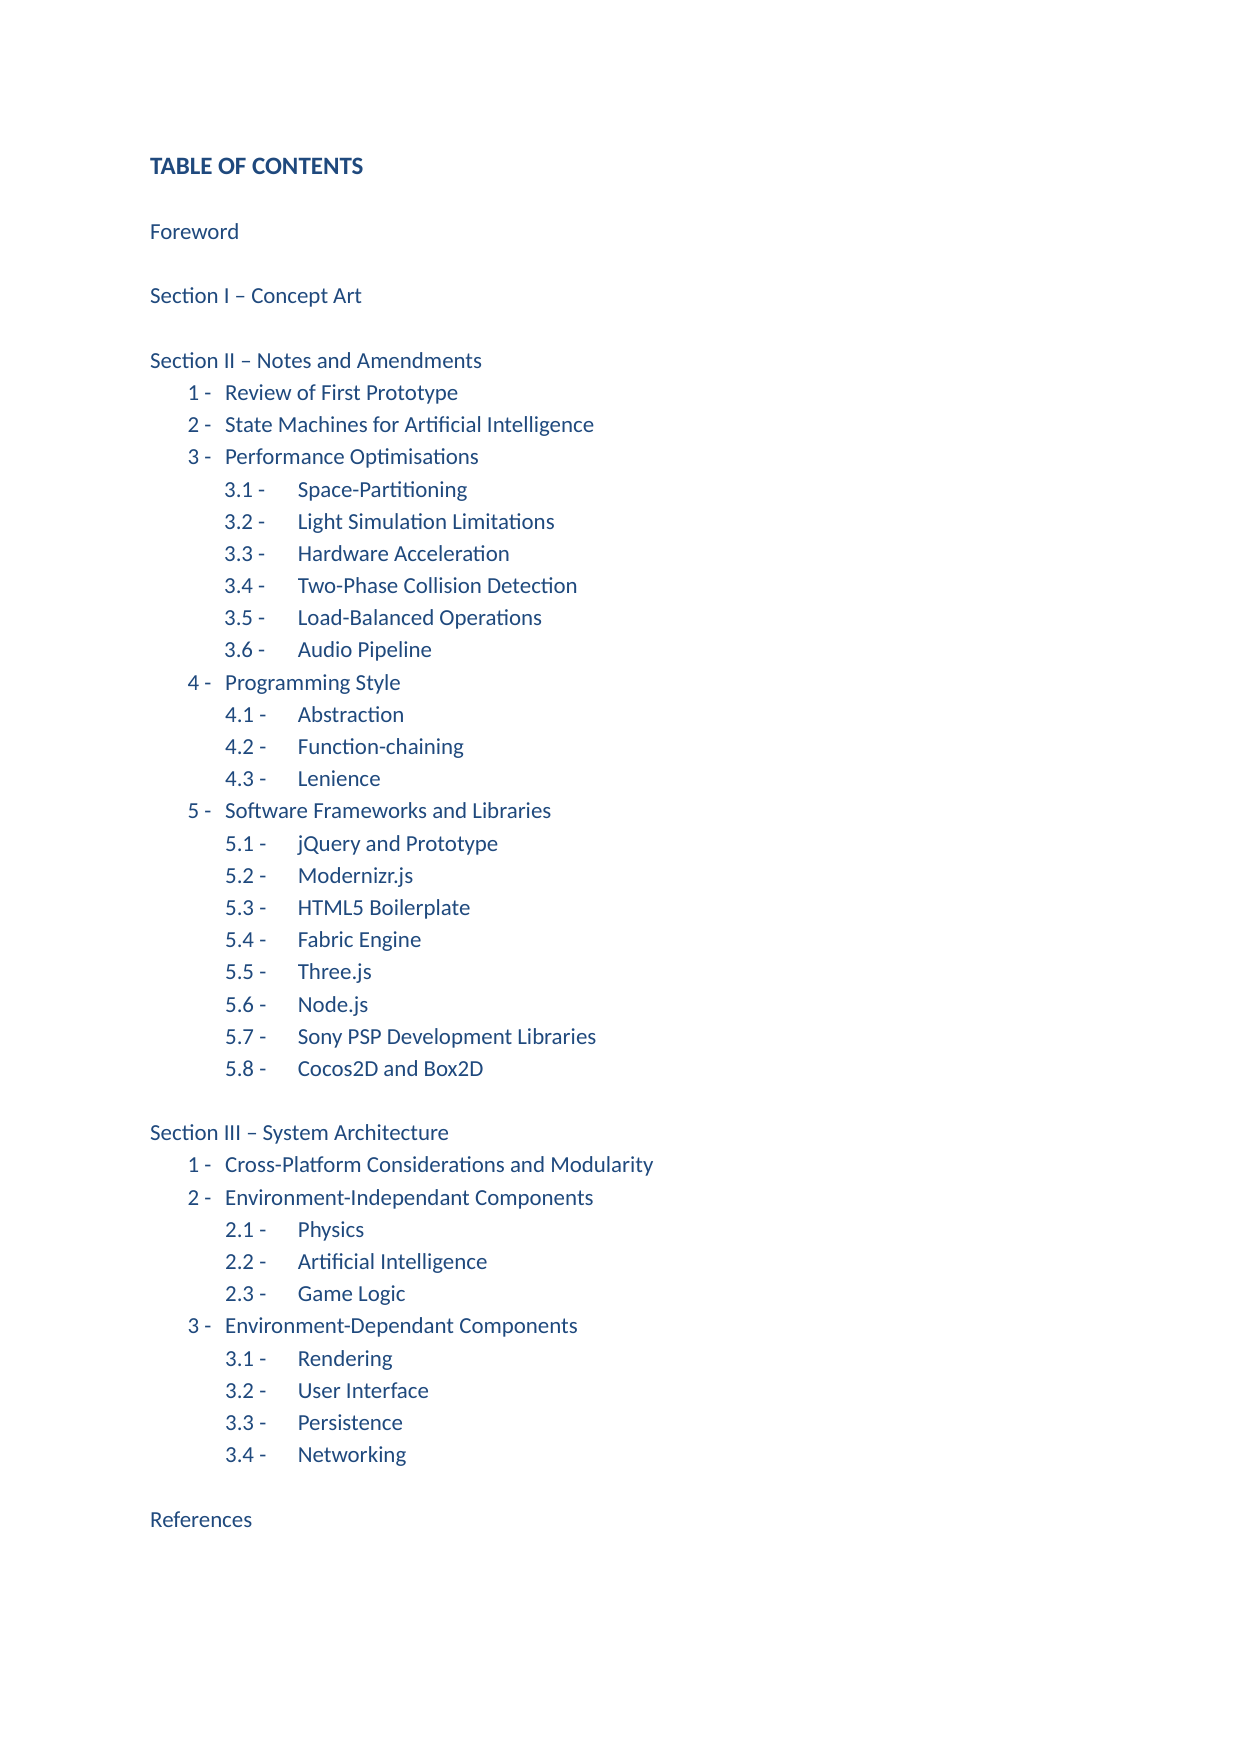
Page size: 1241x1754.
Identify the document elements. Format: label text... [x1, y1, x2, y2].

list Environment-Dependant Components [187, 1312, 1090, 1339]
list Fabric Engine [225, 925, 1090, 953]
list Physics [225, 1215, 1090, 1243]
list HTML5 Boilerplate [225, 893, 1090, 921]
list Space-Partitioning [224, 475, 1090, 503]
list Node.js [225, 990, 1090, 1018]
list User Interface [225, 1376, 1090, 1404]
list Software Frameworks and Libraries [187, 797, 1090, 824]
text Section I – Concept Art [150, 282, 1090, 309]
list Environment-Independant Components [187, 1183, 1090, 1211]
list Rendering [225, 1344, 1090, 1372]
list Cross-Platform Considerations and Modularity [187, 1151, 1090, 1179]
list Performance Optimisations [187, 442, 1090, 471]
list Artificial Intelligence [225, 1247, 1090, 1275]
list Two-Phase Collision Detection [224, 571, 1090, 599]
list Audio Pipeline [224, 636, 1090, 664]
list Load-Balanced Operations [224, 603, 1090, 631]
list Game Logic [225, 1279, 1090, 1307]
list Review of First Prototype [187, 378, 1090, 406]
subtitle TABLE OF CONTENTS [150, 150, 1090, 181]
list Function-chaining [225, 732, 1090, 760]
list jQuery and Prototype [225, 829, 1090, 857]
list Cocos2D and Box2D [225, 1054, 1090, 1082]
text References [150, 1505, 1090, 1533]
list Sony PSP Development Libraries [225, 1022, 1090, 1050]
text Foreword [150, 217, 1090, 245]
list Networking [225, 1440, 1090, 1468]
list Three.js [225, 957, 1090, 986]
list Persistence [225, 1408, 1090, 1436]
list Modernizr.js [225, 861, 1090, 889]
list Light Simulation Limitations [224, 507, 1090, 535]
list Hardware Acceleration [224, 539, 1090, 567]
text Section III – System Architecture [150, 1118, 1090, 1146]
list State Machines for Artificial Intelligence [187, 410, 1090, 438]
list Lenience [225, 764, 1090, 792]
text Section II – Notes and Amendments [150, 346, 1090, 374]
list Programming Style [187, 668, 1090, 696]
list Abstraction [225, 700, 1090, 728]
